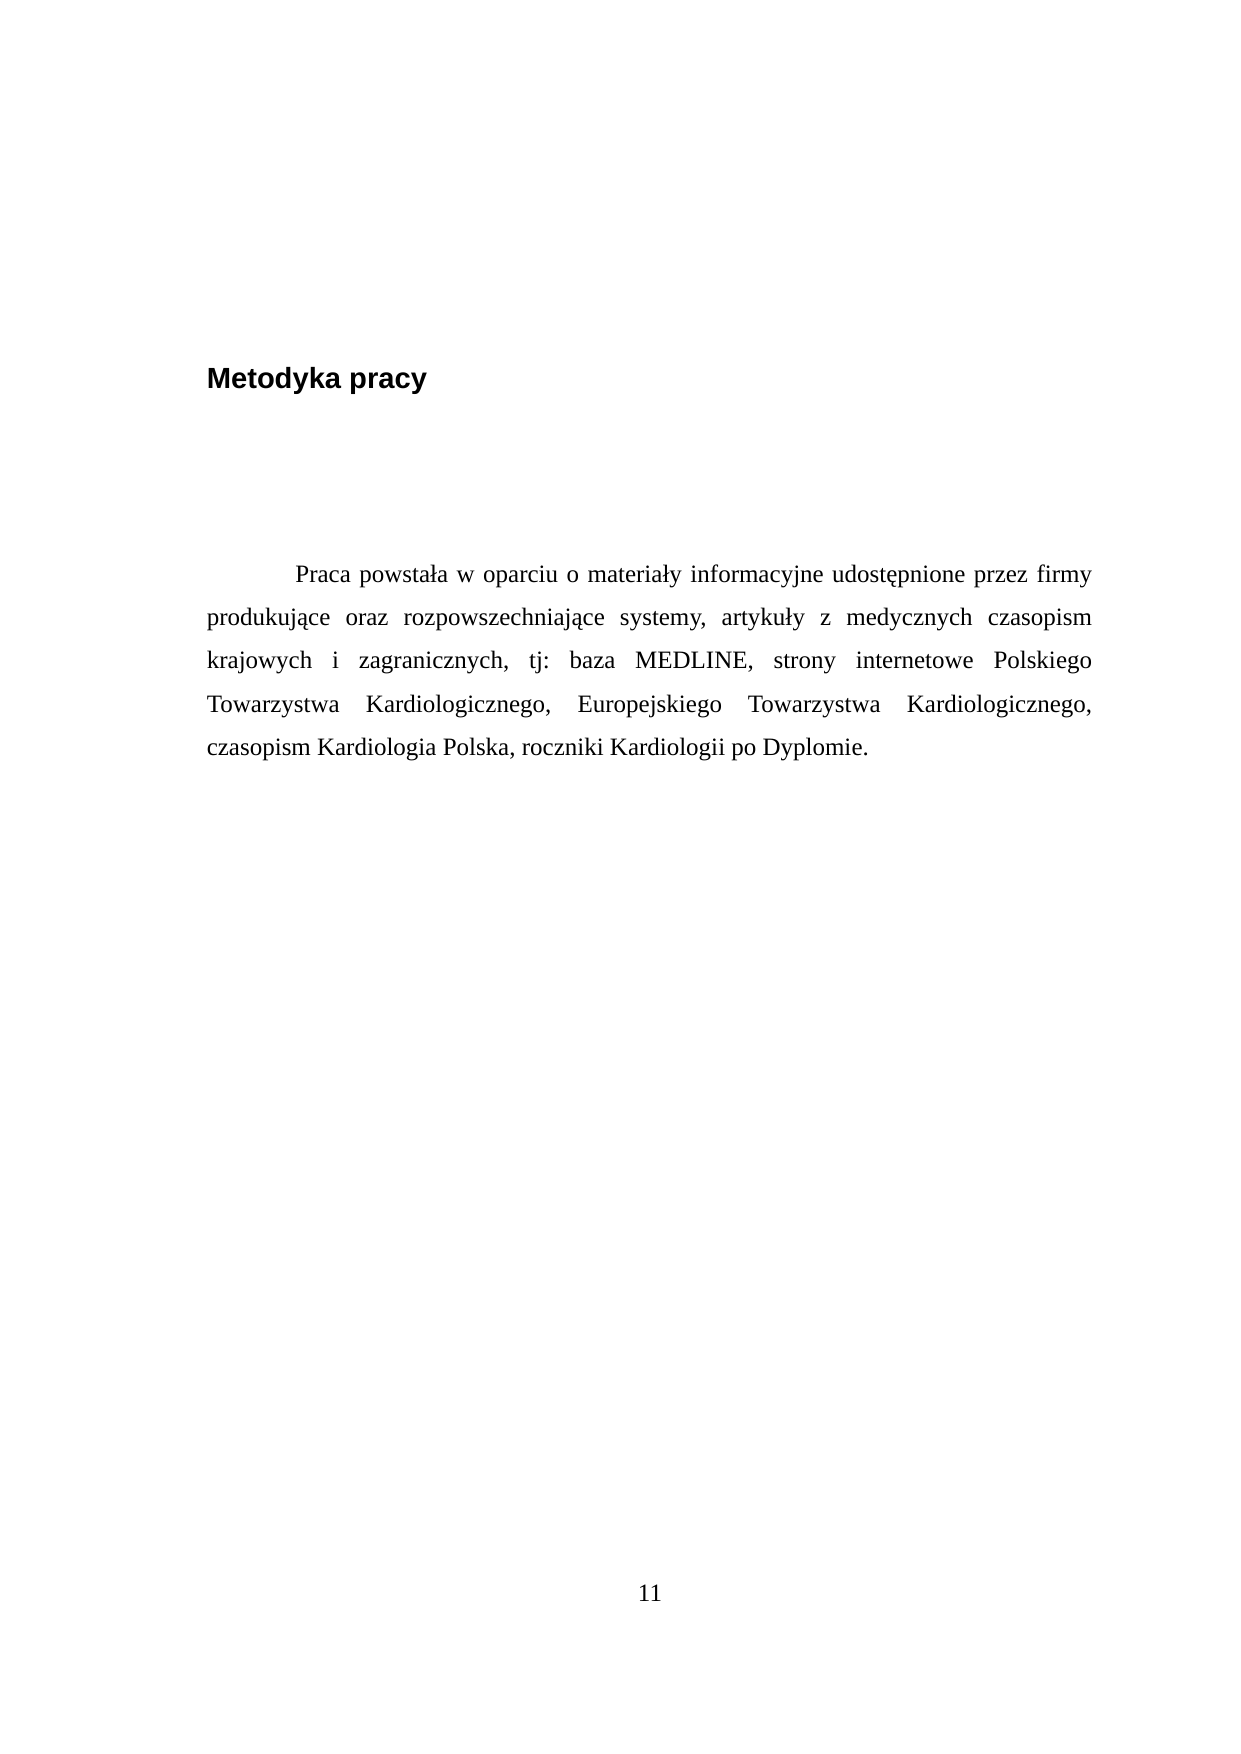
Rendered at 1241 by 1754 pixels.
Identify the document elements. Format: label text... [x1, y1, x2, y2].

text Praca powstała w oparciu o materiały informacyjne udostępnione przez firmy produkujące oraz rozpowszechniające systemy, artykuły z medycznych czasopism krajowych i zagranicznych, tj: baza MEDLINE, strony internetowe Polskiego Towarzystwa Kardiologicznego, Europejskiego Towarzystwa Kardiologicznego, czasopism Kardiologia Polska, roczniki Kardiologii po Dyplomie. [207, 559, 1093, 761]
subtitle Metodyka pracy [207, 361, 1093, 394]
